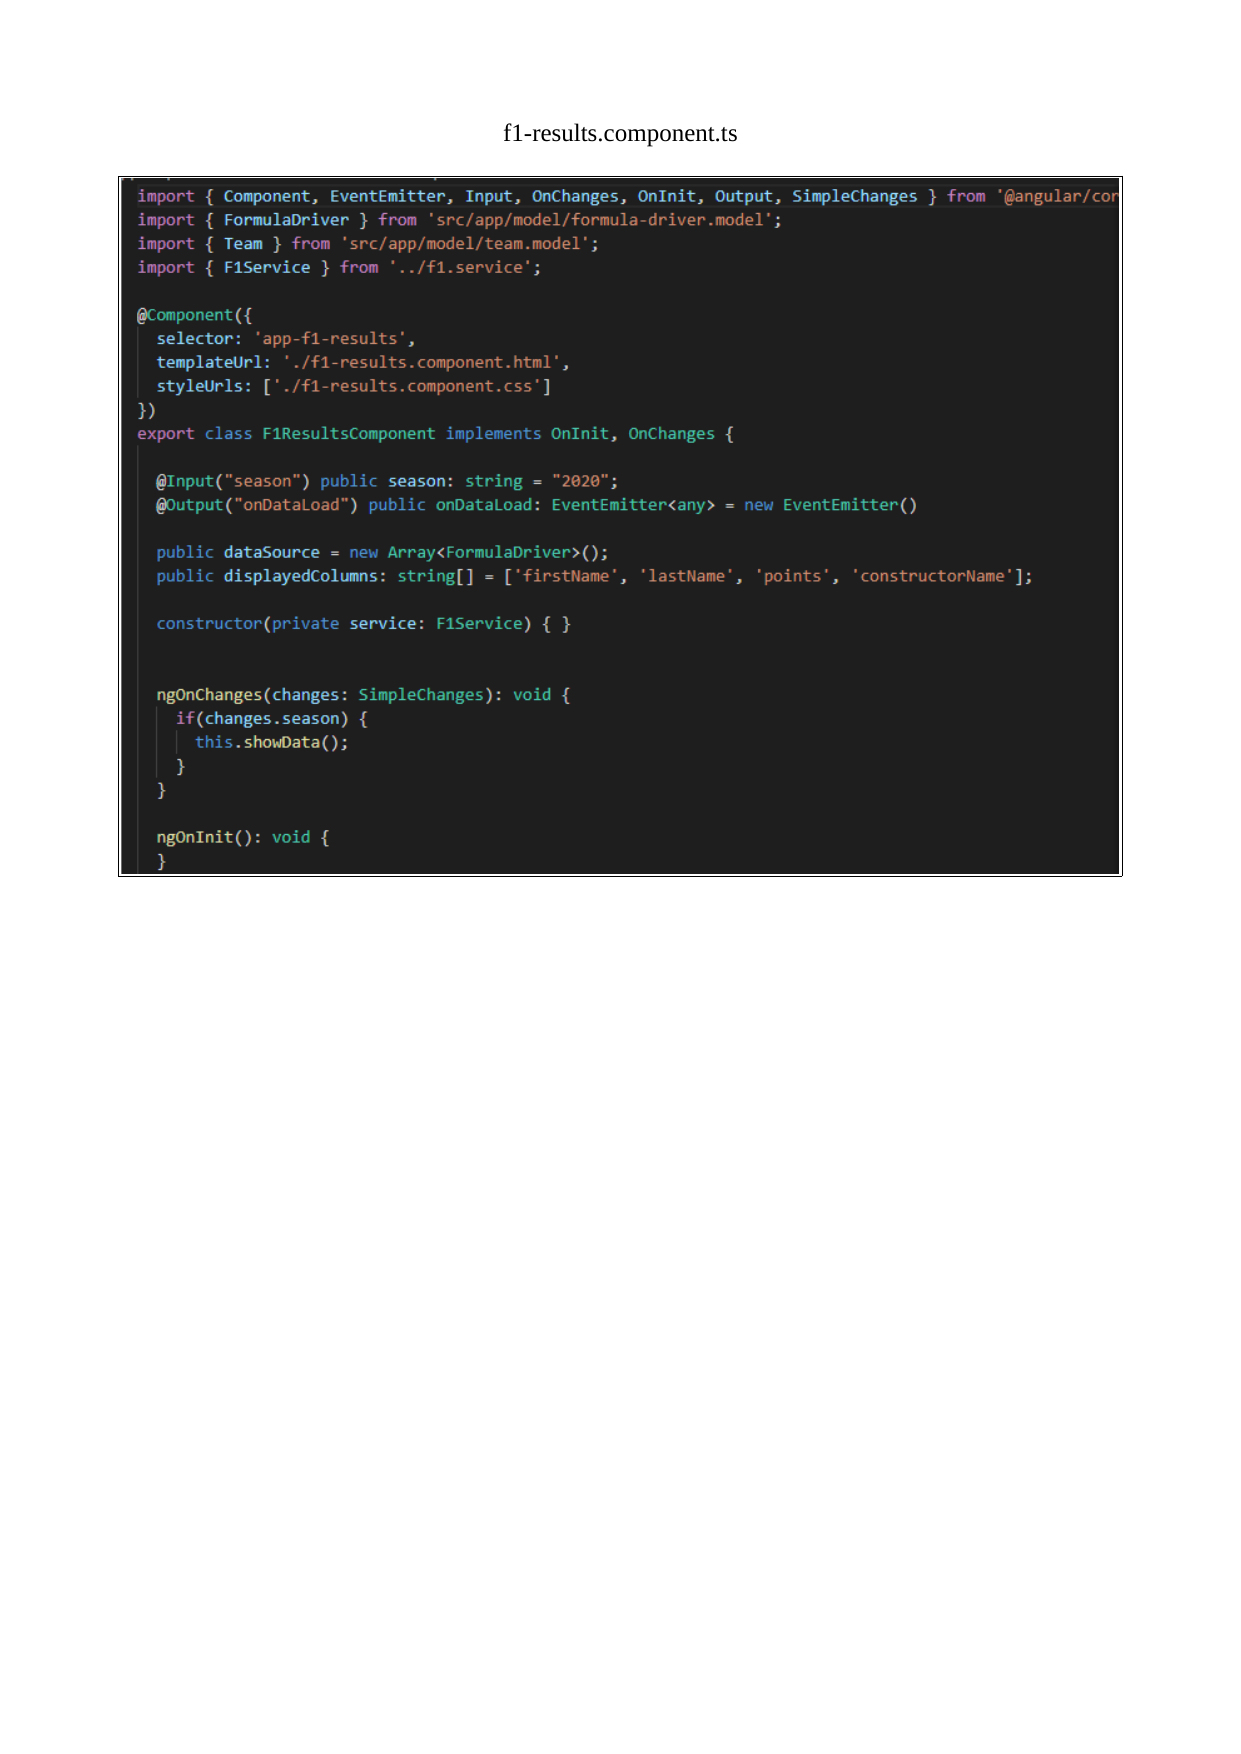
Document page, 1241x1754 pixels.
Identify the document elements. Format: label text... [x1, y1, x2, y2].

text f1-results.component.ts [118, 118, 1122, 147]
picture [121, 178, 1119, 874]
